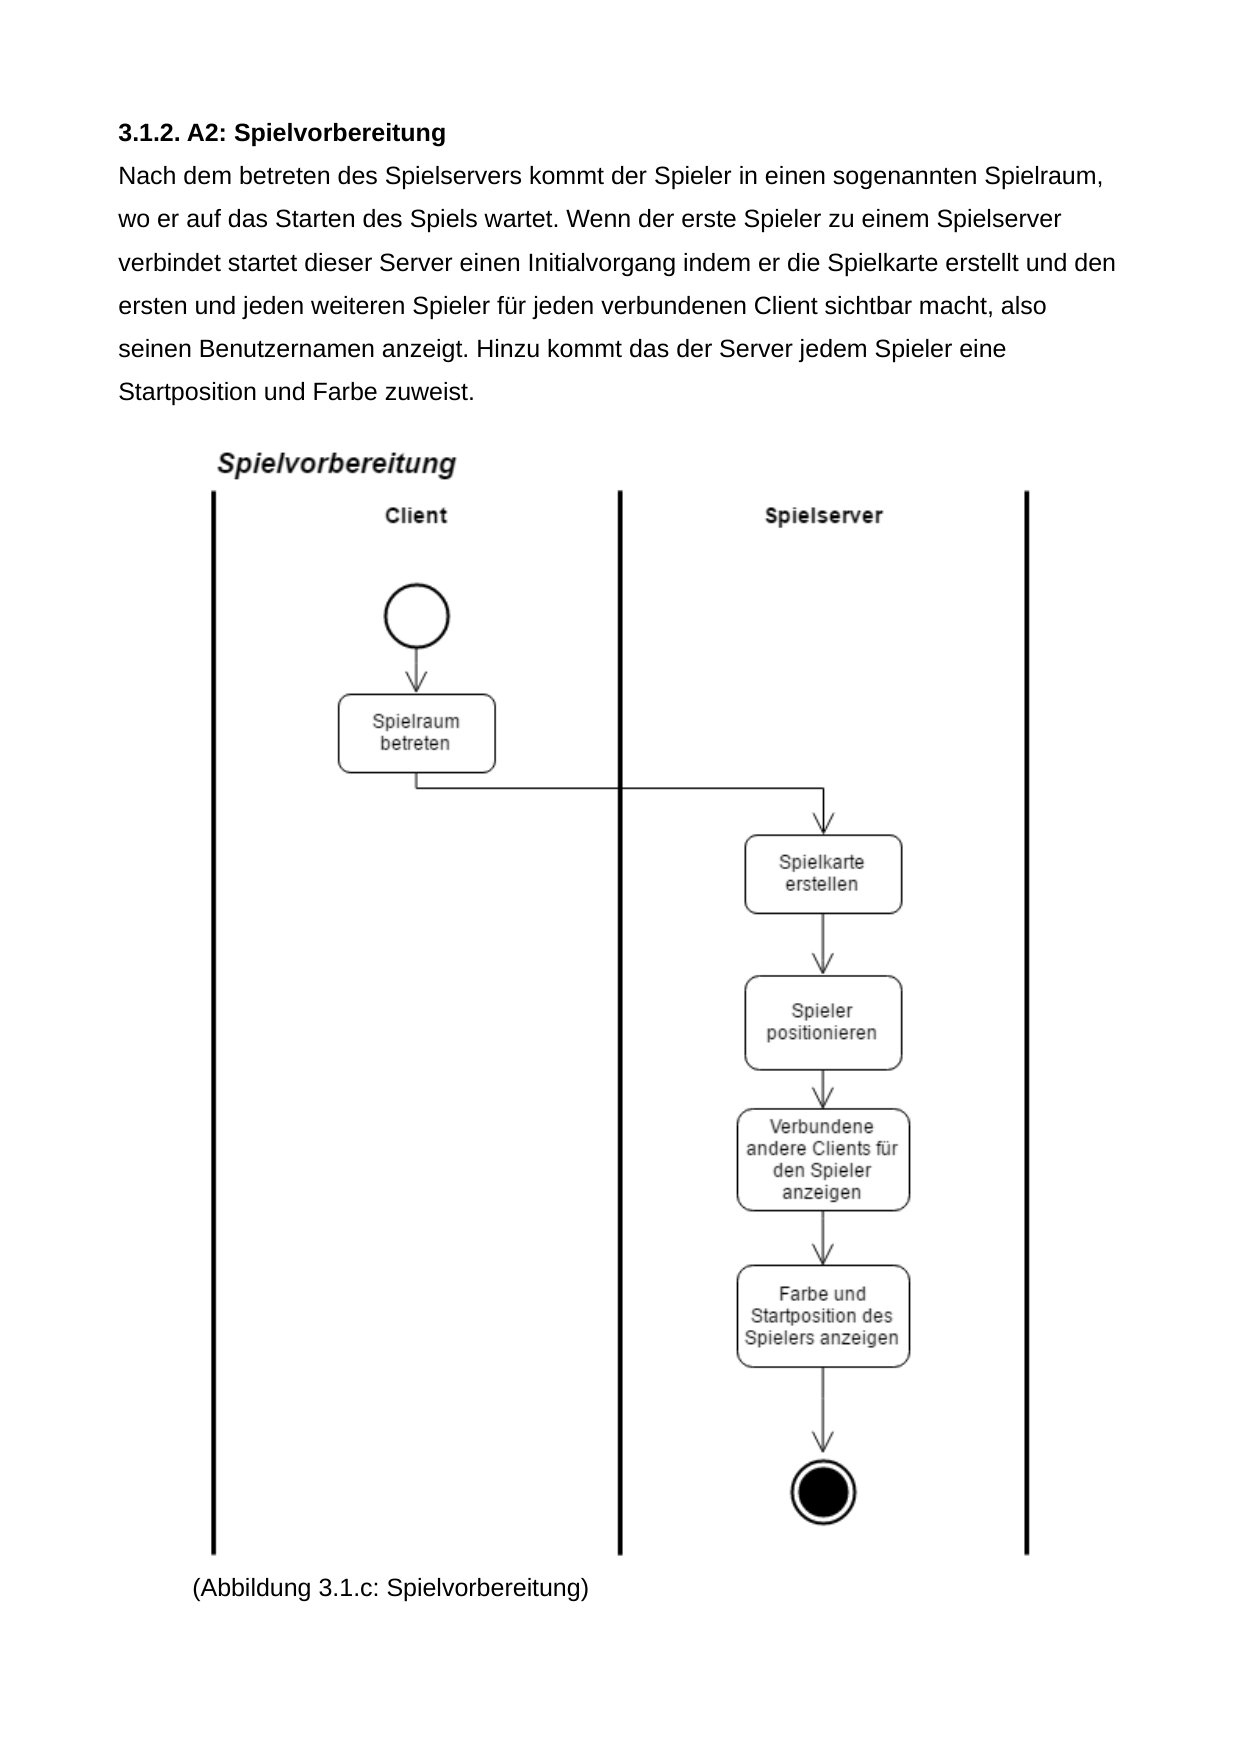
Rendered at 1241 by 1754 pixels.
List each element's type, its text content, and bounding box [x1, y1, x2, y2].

text 3.1.2. A2: Spielvorbereitung [118, 118, 1122, 147]
text (Abbildung 3.1.c: Spielvorbereitung) [118, 420, 1122, 1601]
text Nach dem betreten des Spielservers kommt der Spieler in einen sogenannten Spielraum, wo er auf das Starten des Spiels wartet. Wenn der erste Spieler zu einem Spielserver verbindet startet dieser Server einen Initialvorgang indem er die Spielkarte erstellt und den ersten und jeden weiteren Spieler für jeden verbundenen Client sichtbar macht, also seinen Benutzernamen anzeigt. Hinzu kommt das der Server jedem Spieler eine Startposition und Farbe zuweist. [118, 161, 1122, 406]
